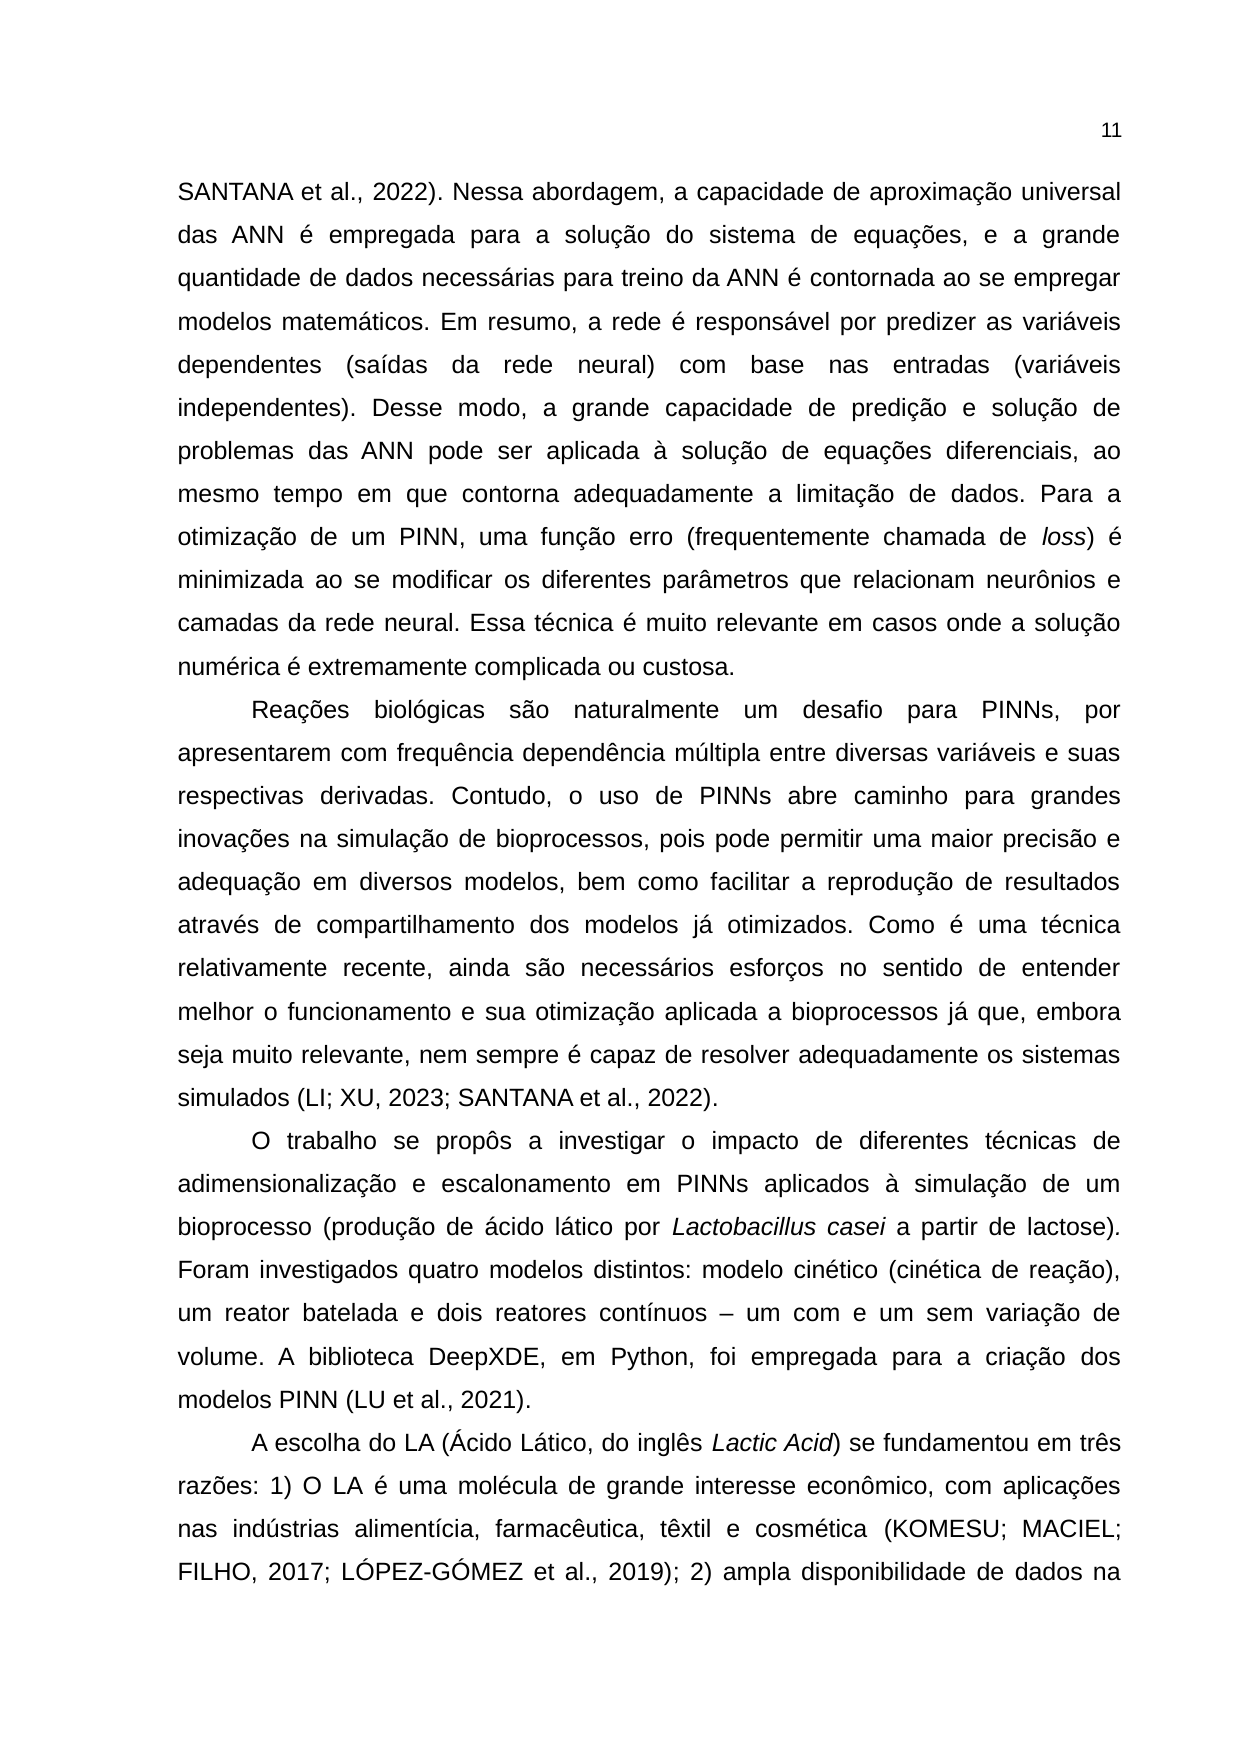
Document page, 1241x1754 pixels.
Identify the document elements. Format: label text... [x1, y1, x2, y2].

text A escolha do LA (Ácido Lático, do inglês Lactic Acid) se fundamentou em três razões: 1) O LA é uma molécula de grande interesse econômico, com aplicações nas indústrias alimentícia, farmacêutica, têxtil e cosmética (KOMESU; MACIEL; FILHO, 2017; LÓPEZ-GÓMEZ et al., 2019); 2) ampla disponibilidade de dados na [177, 1428, 1122, 1586]
text Reações biológicas são naturalmente um desafio para PINNs, por apresentarem com frequência dependência múltipla entre diversas variáveis e suas respectivas derivadas. Contudo, o uso de PINNs abre caminho para grandes inovações na simulação de bioprocessos, pois pode permitir uma maior precisão e adequação em diversos modelos, bem como facilitar a reprodução de resultados através de compartilhamento dos modelos já otimizados. Como é uma técnica relativamente recente, ainda são necessários esforços no sentido de entender melhor o funcionamento e sua otimização aplicada a bioprocessos já que, embora seja muito relevante, nem sempre é capaz de resolver adequadamente os sistemas simulados (LI; XU, 2023; SANTANA et al., 2022). [177, 694, 1122, 1111]
text SANTANA et al., 2022). Nessa abordagem, a capacidade de aproximação universal das ANN é empregada para a solução do sistema de equações, e a grande quantidade de dados necessárias para treino da ANN é contornada ao se empregar modelos matemáticos. Em resumo, a rede é responsável por predizer as variáveis dependentes (saídas da rede neural) com base nas entradas (variáveis independentes). Desse modo, a grande capacidade de predição e solução de problemas das ANN pode ser aplicada à solução de equações diferenciais, ao mesmo tempo em que contorna adequadamente a limitação de dados. Para a otimização de um PINN, uma função erro (frequentemente chamada de loss) é minimizada ao se modificar os diferentes parâmetros que relacionam neurônios e camadas da rede neural. Essa técnica é muito relevante em casos onde a solução numérica é extremamente complicada ou custosa. [177, 177, 1122, 680]
text O trabalho se propôs a investigar o impacto de diferentes técnicas de adimensionalização e escalonamento em PINNs aplicados à simulação de um bioprocesso (produção de ácido lático por Lactobacillus casei a partir de lactose). Foram investigados quatro modelos distintos: modelo cinético (cinética de reação), um reator batelada e dois reatores contínuos – um com e um sem variação de volume. A biblioteca DeepXDE, em Python, foi empregada para a criação dos modelos PINN (LU et al., 2021). [177, 1126, 1122, 1413]
